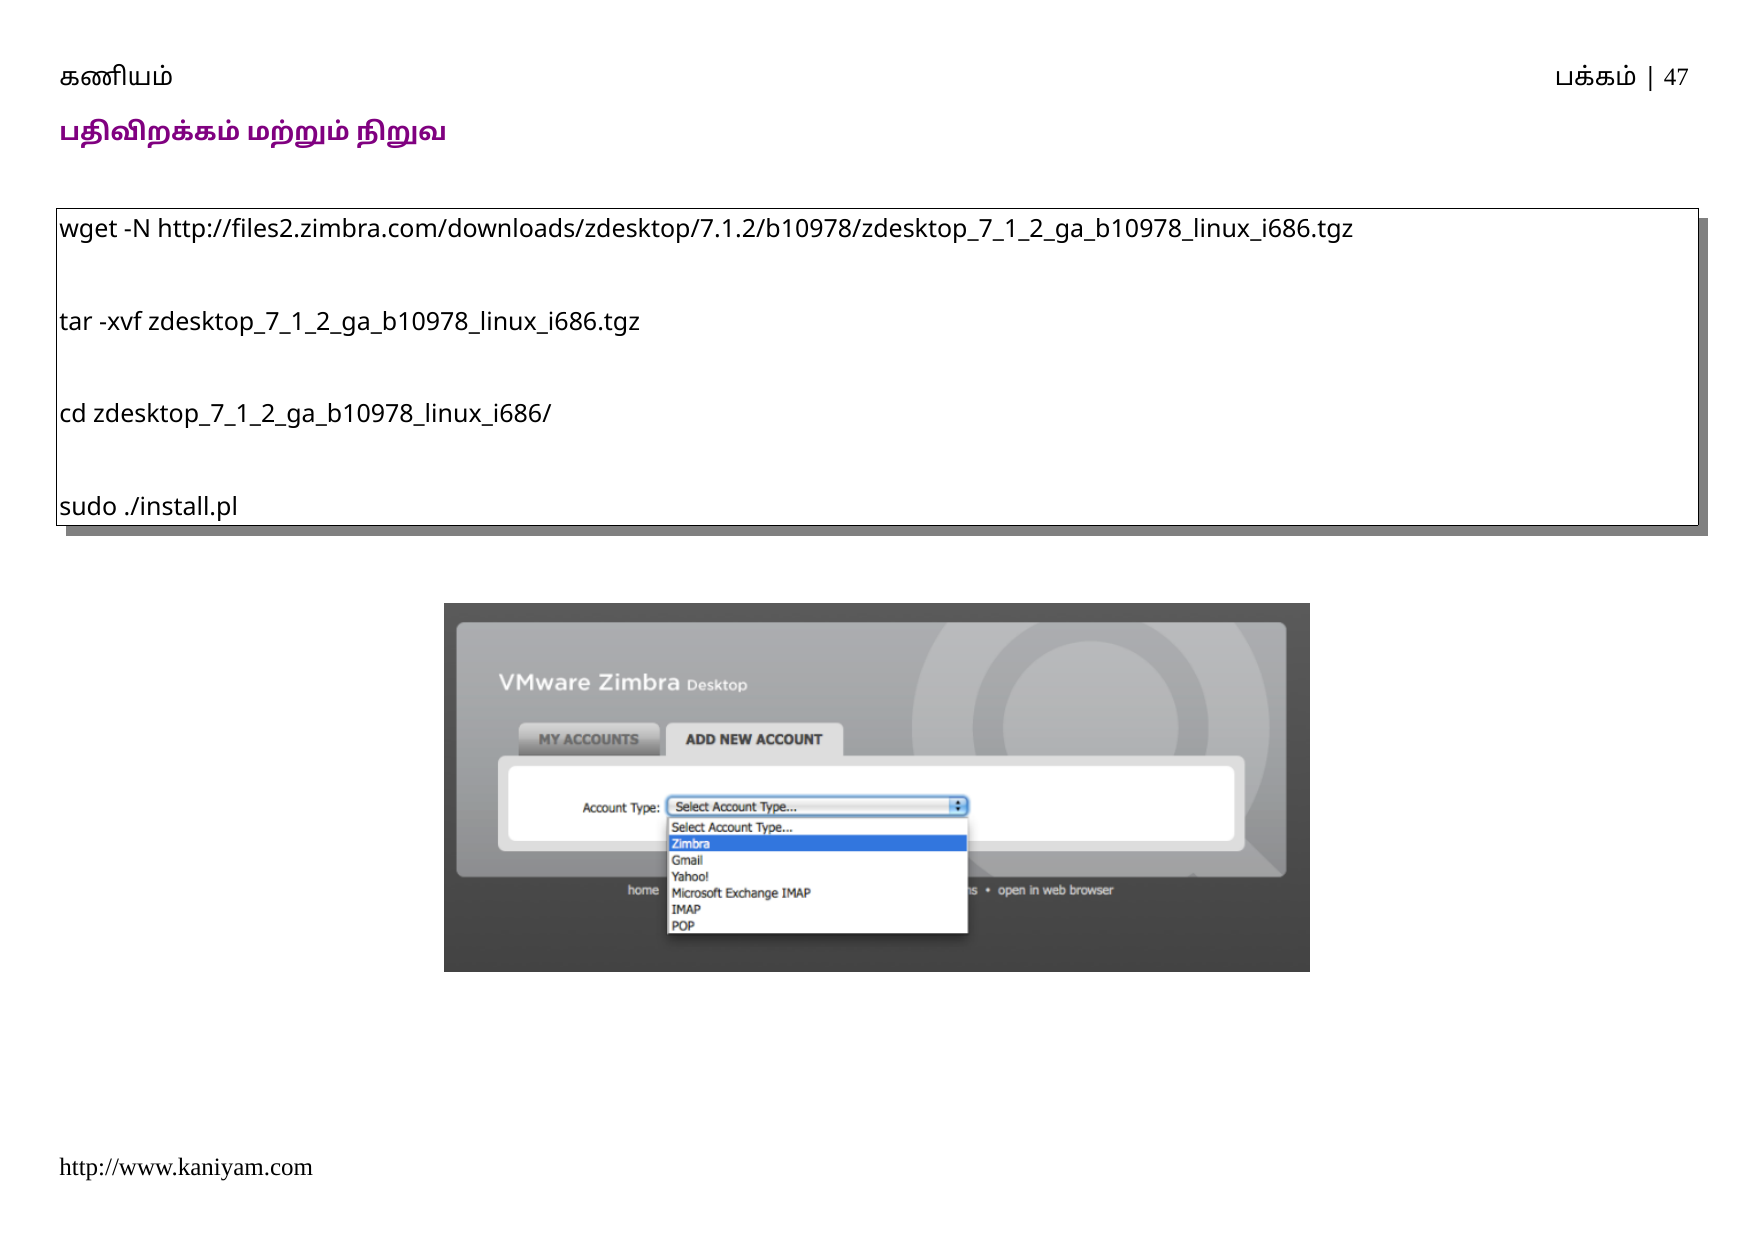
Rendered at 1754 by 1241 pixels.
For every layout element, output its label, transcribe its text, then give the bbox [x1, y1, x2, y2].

picture [444, 603, 1310, 972]
text பதிவிறக்கம் மற்றும் நிறுவ [59, 118, 1695, 149]
text wget -N http://files2.zimbra.com/downloads/zdesktop/7.1.2/b10978/zdesktop_7_1_2_ga_b10978_linux_i686.tgz [57, 209, 1698, 245]
text cd zdesktop_7_1_2_ga_b10978_linux_i686/ [57, 393, 1698, 430]
text tar -xvf zdesktop_7_1_2_ga_b10978_linux_i686.tgz [57, 300, 1698, 337]
text sudo ./install.pl [57, 485, 1698, 525]
